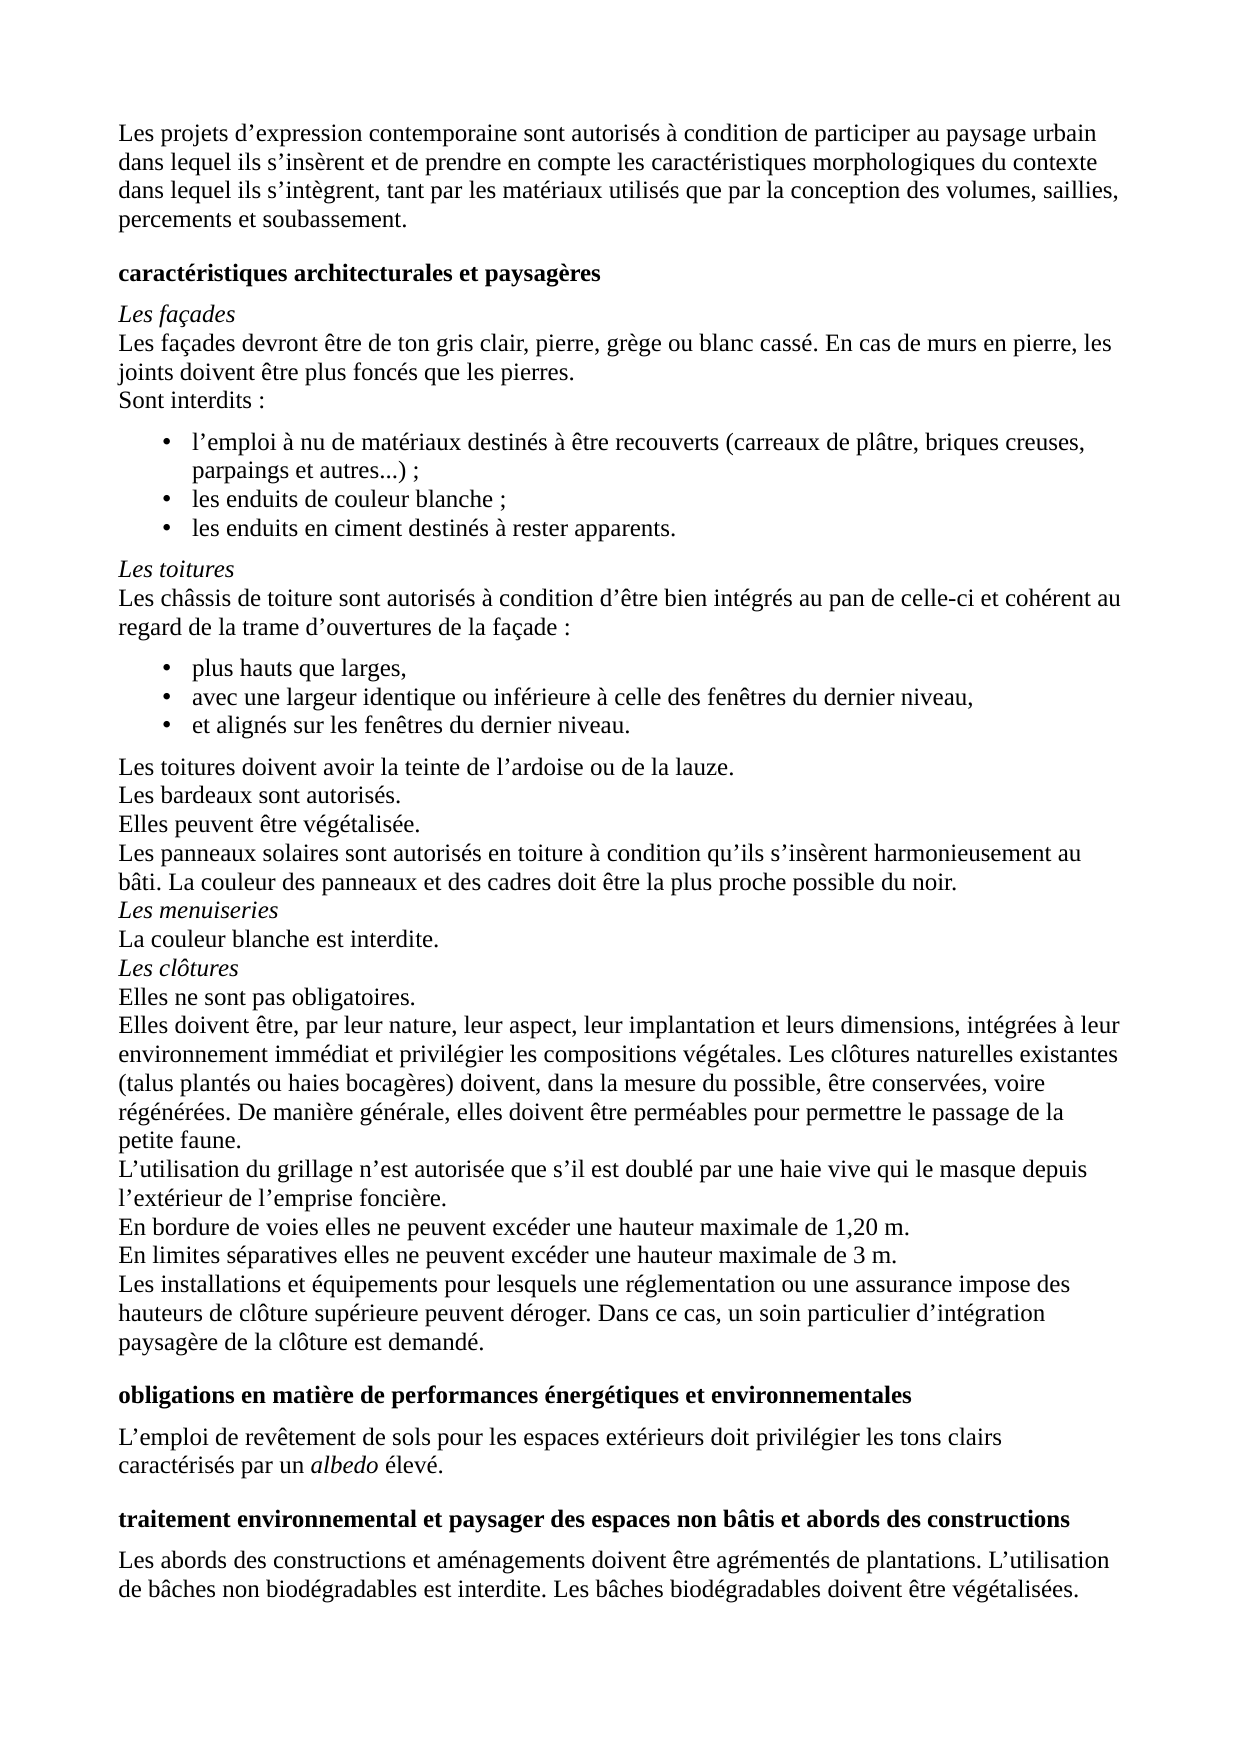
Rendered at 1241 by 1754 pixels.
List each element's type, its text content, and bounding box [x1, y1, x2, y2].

list les enduits en ciment destinés à rester apparents. [162, 513, 1122, 542]
subtitle traitement environnemental et paysager des espaces non bâtis et abords des constructions [118, 1504, 1122, 1533]
text La couleur blanche est interdite. [118, 924, 1122, 953]
list plus hauts que larges, [162, 653, 1122, 682]
text Les projets d’expression contemporaine sont autorisés à condition de participer au paysage urbain dans lequel ils s’insèrent et de prendre en compte les caractéristiques morphologiques du contexte dans lequel ils s’intègrent, tant par les matériaux utilisés que par la conception des volumes, saillies, percements et soubassement. [118, 118, 1122, 233]
text L’emploi de revêtement de sols pour les espaces extérieurs doit privilégier les tons clairs caractérisés par un albedo élevé. [118, 1422, 1122, 1479]
text Elles peuvent être végétalisée. [118, 809, 1122, 838]
text Elles doivent être, par leur nature, leur aspect, leur implantation et leurs dimensions, intégrées à leur environnement immédiat et privilégier les compositions végétales. Les clôtures naturelles existantes (talus plantés ou haies bocagères) doivent, dans la mesure du possible, être conservées, voire régénérées. De manière générale, elles doivent être perméables pour permettre le passage de la petite faune. [118, 1011, 1122, 1154]
text Les bardeaux sont autorisés. [118, 781, 1122, 809]
text Les installations et équipements pour lesquels une réglementation ou une assurance impose des hauteurs de clôture supérieure peuvent déroger. Dans ce cas, un soin particulier d’intégration paysagère de la clôture est demandé. [118, 1269, 1122, 1356]
text Les clôtures [118, 953, 1122, 982]
text Les toitures [118, 554, 1122, 583]
text Elles ne sont pas obligatoires. [118, 982, 1122, 1011]
list les enduits de couleur blanche ; [162, 484, 1122, 513]
subtitle caractéristiques architecturales et paysagères [118, 258, 1122, 287]
text Les façades devront être de ton gris clair, pierre, grège ou blanc cassé. En cas de murs en pierre, les joints doivent être plus foncés que les pierres. [118, 328, 1122, 386]
text Les panneaux solaires sont autorisés en toiture à condition qu’ils s’insèrent harmonieusement au bâti. La couleur des panneaux et des cadres doit être la plus proche possible du noir. [118, 838, 1122, 896]
list avec une largeur identique ou inférieure à celle des fenêtres du dernier niveau, [162, 682, 1122, 711]
text Les façades [118, 299, 1122, 328]
text Les menuiseries [118, 896, 1122, 924]
text Les abords des constructions et aménagements doivent être agrémentés de plantations. L’utilisation de bâches non biodégradables est interdite. Les bâches biodégradables doivent être végétalisées. [118, 1546, 1122, 1603]
text Sont interdits : [118, 386, 1122, 414]
text Les châssis de toiture sont autorisés à condition d’être bien intégrés au pan de celle-ci et cohérent au regard de la trame d’ouvertures de la façade : [118, 583, 1122, 641]
text Les toitures doivent avoir la teinte de l’ardoise ou de la lauze. [118, 752, 1122, 781]
text En bordure de voies elles ne peuvent excéder une hauteur maximale de 1,20 m. [118, 1212, 1122, 1241]
list et alignés sur les fenêtres du dernier niveau. [162, 711, 1122, 739]
text En limites séparatives elles ne peuvent excéder une hauteur maximale de 3 m. [118, 1241, 1122, 1269]
text L’utilisation du grillage n’est autorisée que s’il est doublé par une haie vive qui le masque depuis l’extérieur de l’emprise foncière. [118, 1154, 1122, 1212]
subtitle obligations en matière de performances énergétiques et environnementales [118, 1381, 1122, 1409]
list l’emploi à nu de matériaux destinés à être recouverts (carreaux de plâtre, briques creuses, parpaings et autres...) ; [162, 427, 1122, 484]
